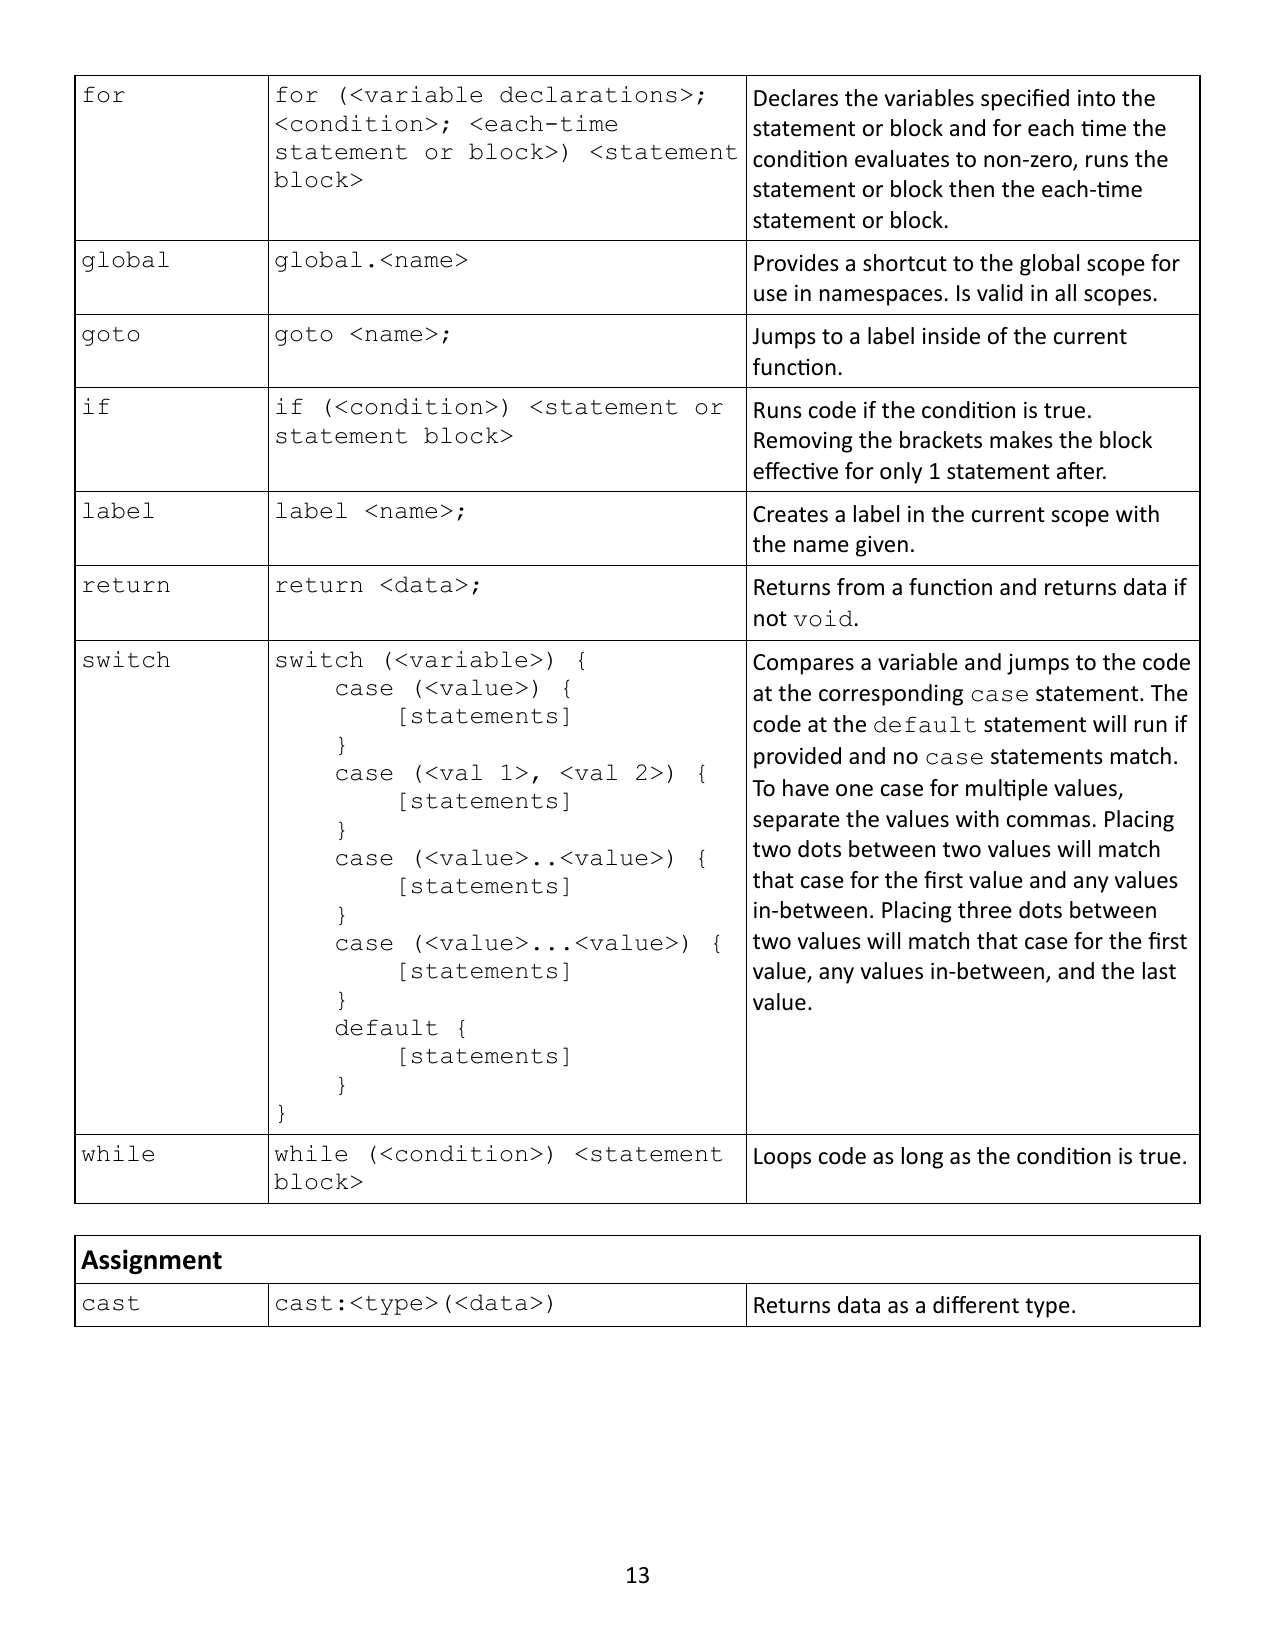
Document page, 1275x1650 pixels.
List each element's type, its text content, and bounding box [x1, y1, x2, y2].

table_cell Compares a variable and jumps to the code at the corresponding case statement. The code at the default statement will run if provided and no case statements match. To have one case for multiple values, separate the values with commas. Placing two dots between two values will match that case for the first value and any values in-between. Placing three dots between two values will match that case for the first value, any values in-between, and the last value. [747, 641, 1199, 1134]
table_cell if (<condition>) <statement or statement block> [269, 388, 746, 491]
table_cell return [76, 566, 268, 639]
table_cell label <name>; [269, 492, 746, 565]
table_cell while [76, 1135, 268, 1203]
table_cell goto [76, 315, 268, 387]
table_cell goto <name>; [269, 315, 746, 387]
table_cell for [76, 76, 268, 240]
table_cell Declares the variables specified into the statement or block and for each time the condition evaluates to non-zero, runs the statement or block then the each-time statement or block. [747, 76, 1199, 240]
table_cell switch (<variable>) { case (<value>) { [statements] } case (<val 1>, <val 2>) { [statements] } case (<value>..<value>) { [statements] } case (<value>...<value>) { [statements] } default { [statements] } } [269, 641, 746, 1134]
table_cell cast [76, 1284, 268, 1326]
table_header Assignment [76, 1236, 1199, 1283]
table_cell Returns from a function and returns data if not void. [747, 566, 1199, 639]
table_cell Creates a label in the current scope with the name given. [747, 492, 1199, 565]
table_cell Provides a shortcut to the global scope for use in namespaces. Is valid in all scopes. [747, 241, 1199, 314]
table_cell Jumps to a label inside of the current function. [747, 315, 1199, 387]
table_cell global [76, 241, 268, 314]
table_cell while (<condition>) <statement block> [269, 1135, 746, 1203]
table_cell label [76, 492, 268, 565]
table_cell switch [76, 641, 268, 1134]
table_cell global.<name> [269, 241, 746, 314]
table_cell cast:<type>(<data>) [269, 1284, 746, 1326]
table_cell for (<variable declarations>; <condition>; <each-time statement or block>) <statement block> [269, 76, 746, 240]
table_cell Returns data as a different type. [747, 1284, 1199, 1326]
table_cell Runs code if the condition is true. Removing the brackets makes the block effective for only 1 statement after. [747, 388, 1199, 491]
table_cell Loops code as long as the condition is true. [747, 1135, 1199, 1203]
table_cell if [76, 388, 268, 491]
table_cell return <data>; [269, 566, 746, 639]
